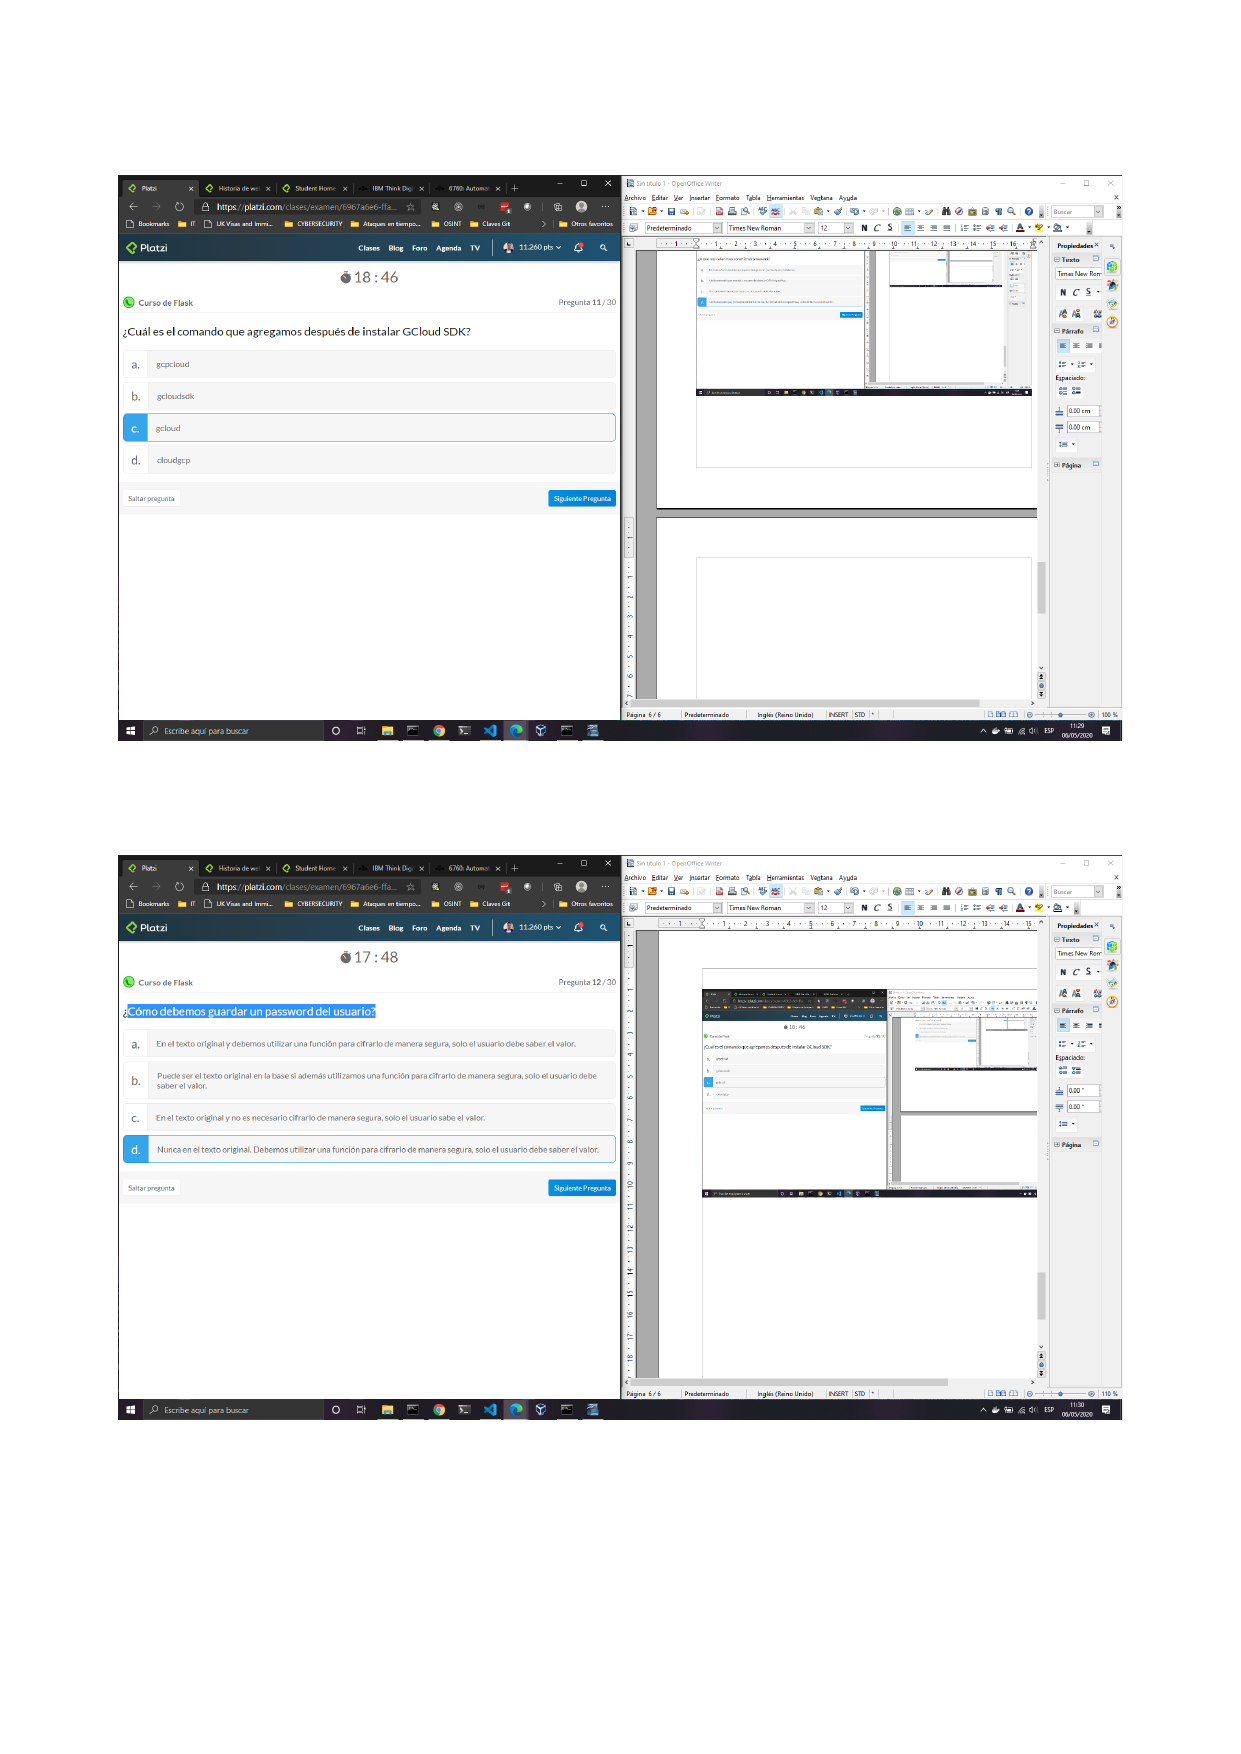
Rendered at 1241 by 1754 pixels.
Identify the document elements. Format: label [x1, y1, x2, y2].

picture [118, 175, 1123, 741]
picture [118, 855, 1123, 1420]
